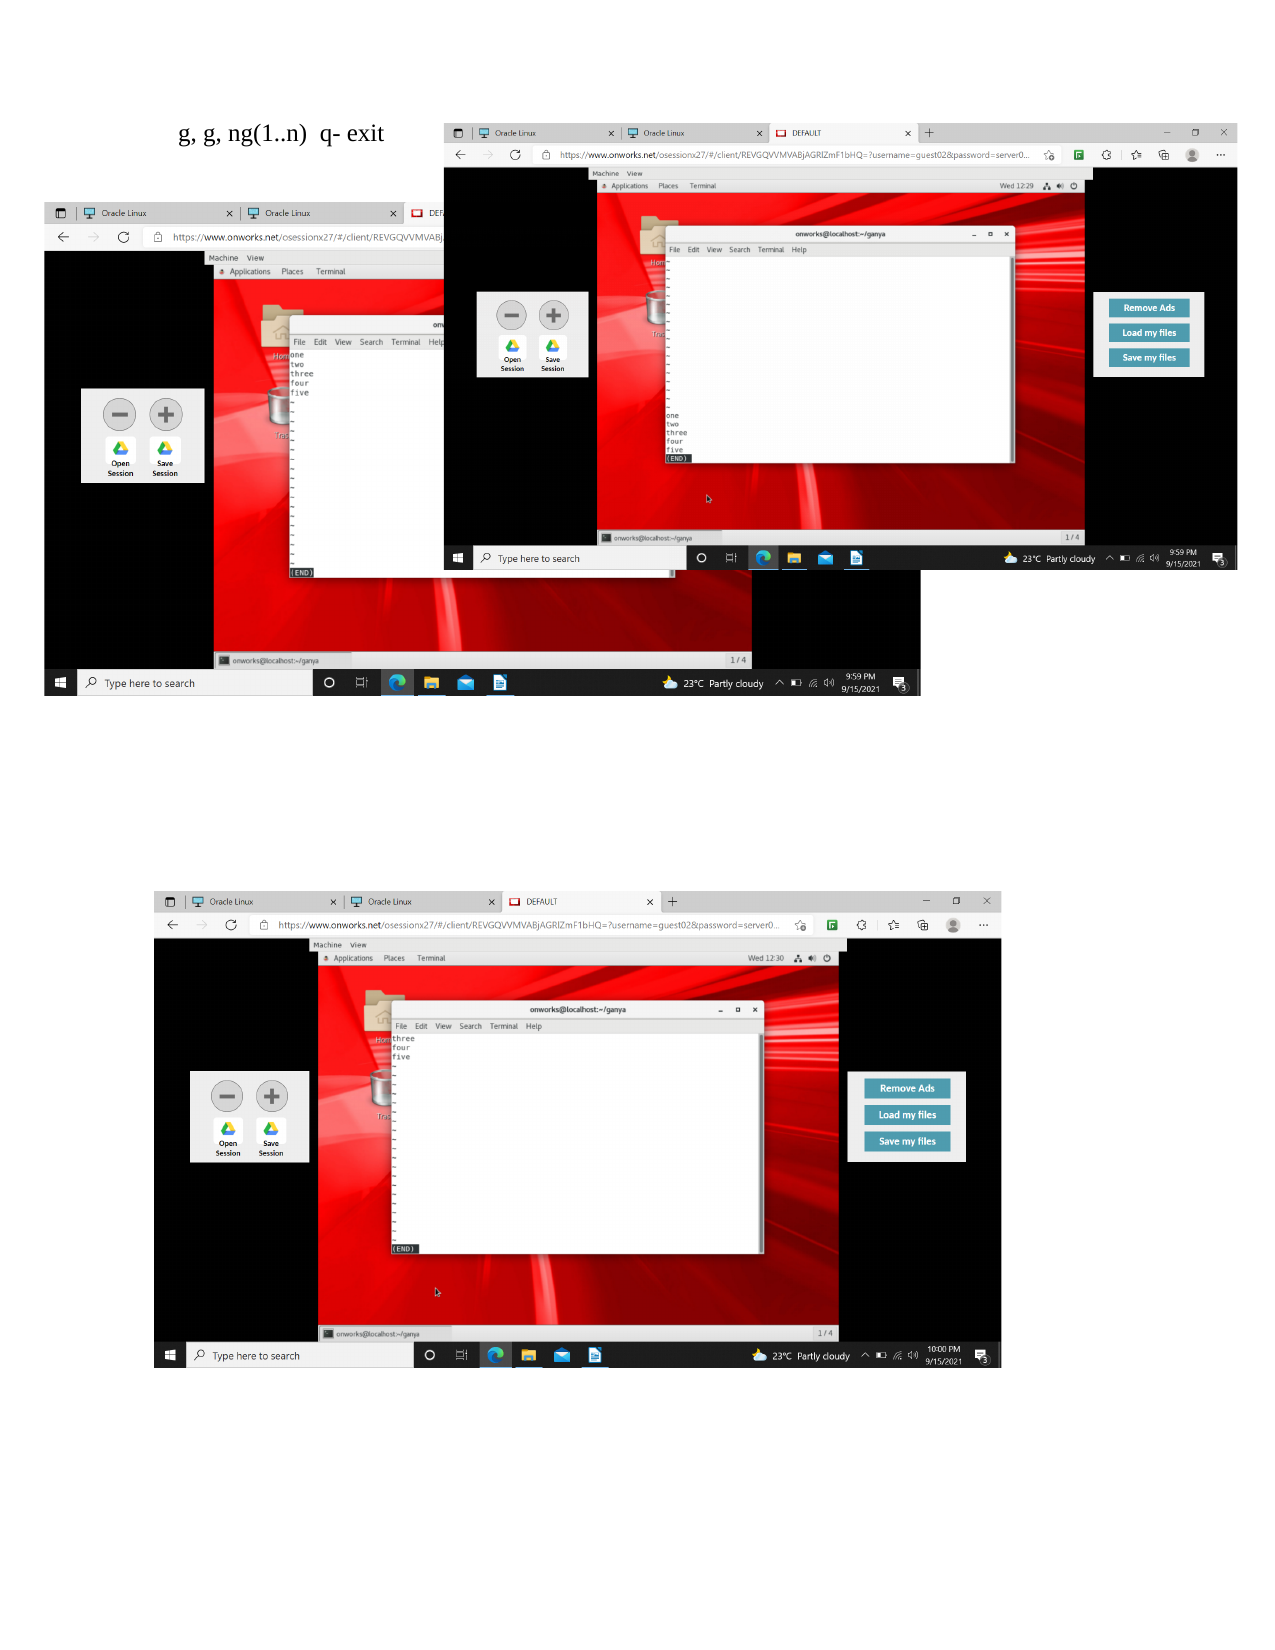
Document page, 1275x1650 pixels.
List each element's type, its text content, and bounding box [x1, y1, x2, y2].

text g, g, ng(1..n) q- exit [118, 118, 1157, 147]
